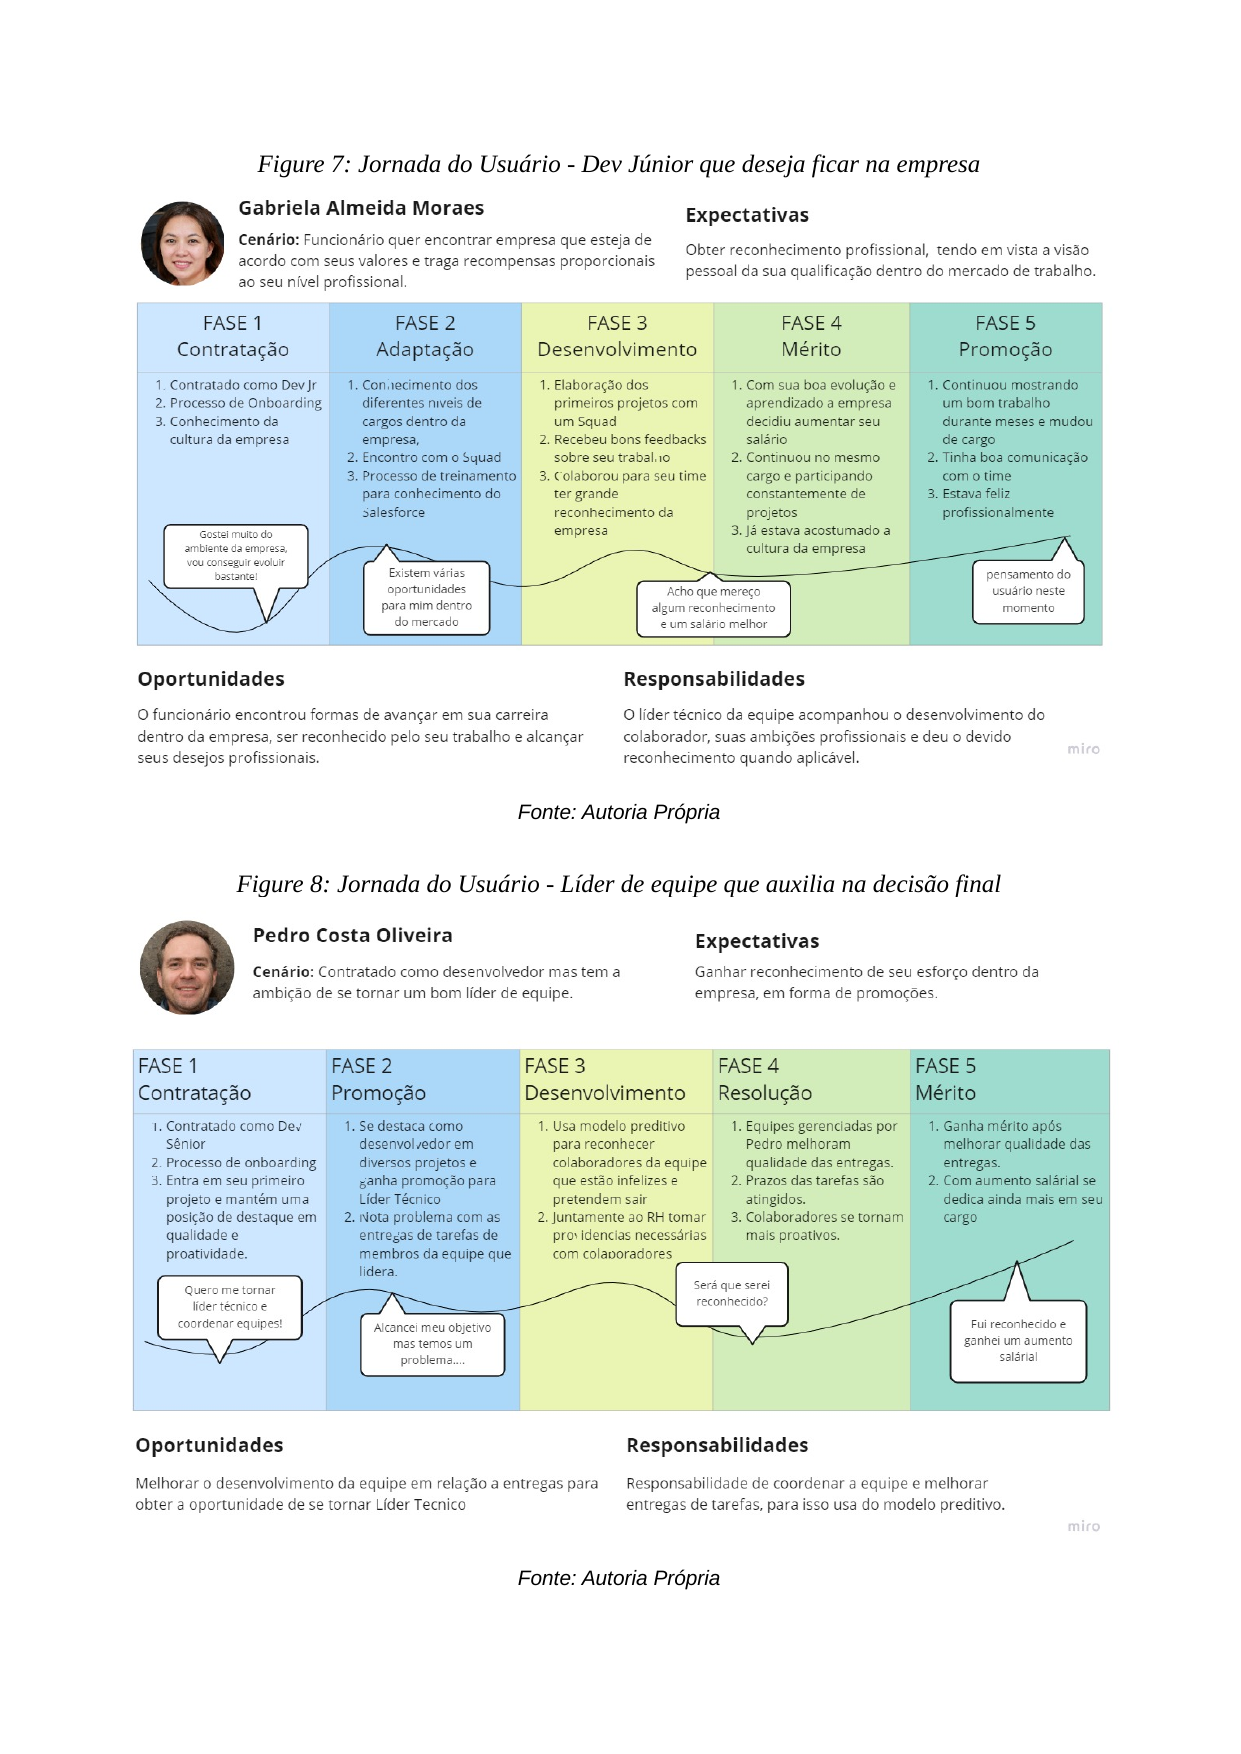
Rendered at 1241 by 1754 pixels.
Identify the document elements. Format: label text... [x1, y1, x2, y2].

text Figure 8: Jornada do Usuário - Líder de equipe que auxilia na decisão final [118, 869, 1122, 897]
text Fonte: Autoria Própria [118, 1554, 1122, 1589]
picture [118, 178, 1123, 777]
picture [118, 897, 1123, 1554]
text [118, 118, 1122, 149]
text Fonte: Autoria Própria [118, 777, 1122, 824]
text [118, 845, 1122, 869]
text Figure 7: Jornada do Usuário - Dev Júnior que deseja ficar na empresa [118, 149, 1122, 178]
